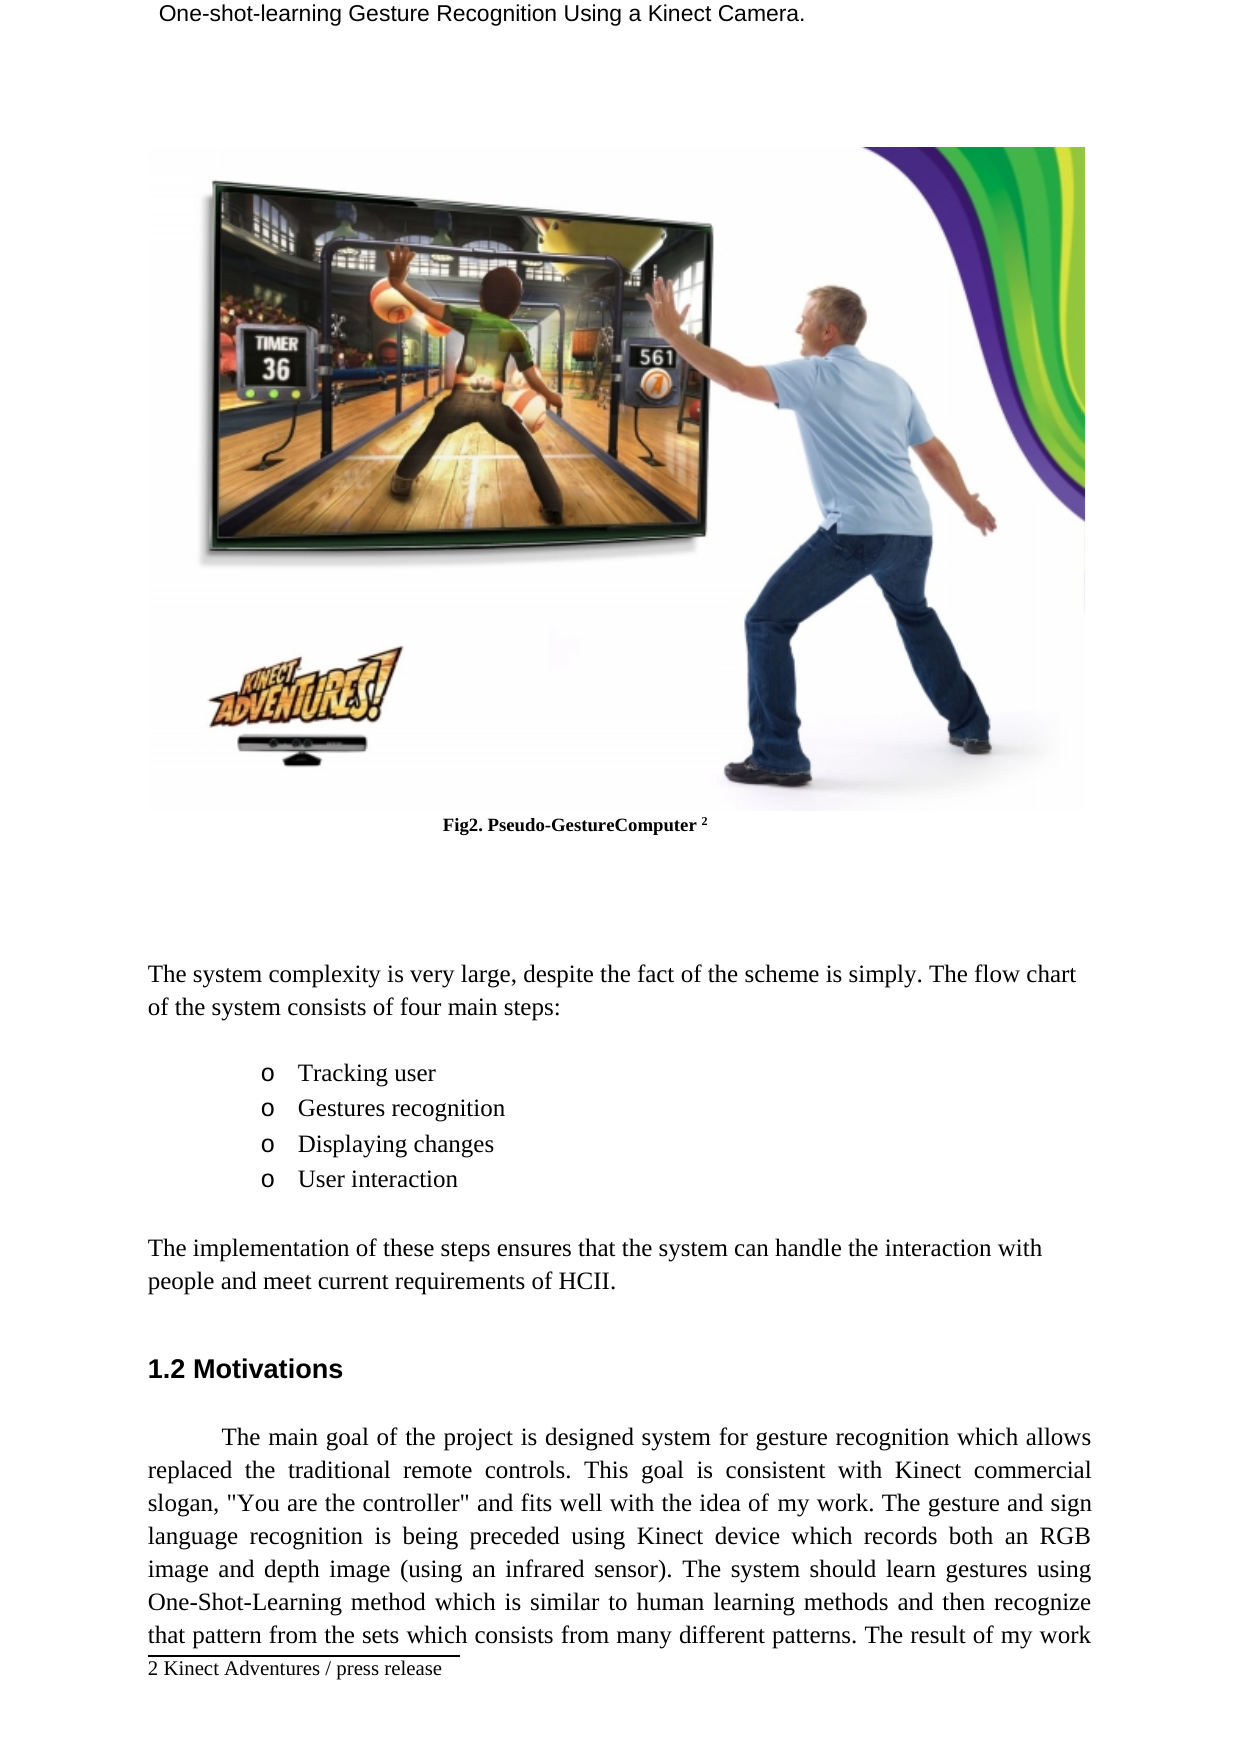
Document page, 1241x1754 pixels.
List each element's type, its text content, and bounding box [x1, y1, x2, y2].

text Fig2. Pseudo-GestureComputer [369, 814, 1093, 836]
list User interaction [260, 1164, 1093, 1195]
text The system complexity is very large, despite the fact of the scheme is simply. The flow chart of the system consists of four main steps: [148, 959, 1093, 1021]
text 1.2 Motivations [148, 1353, 1093, 1384]
list Gestures recognition [260, 1093, 1093, 1124]
list Tracking user [260, 1058, 1093, 1089]
text Kinect Adventures / press release [148, 1656, 1093, 1680]
text The implementation of these steps ensures that the system can handle the interaction with people and meet current requirements of HCII. [148, 1233, 1093, 1294]
list Displaying changes [260, 1129, 1093, 1160]
text The main goal of the project is designed system for gesture recognition which allows replaced the traditional remote controls. This goal is consistent with Kinect commercial slogan, "You are the controller" and fits well with the idea of ​​my work. The gesture and sign language recognition is being preceded using Kinect device which records both an RGB image and depth image (using an infrared sensor). The system should learn gestures using One-Shot-Learning method which is similar to human learning methods and then recognize that pattern from the sets which consists from many different patterns. The result of my work [148, 1422, 1093, 1648]
